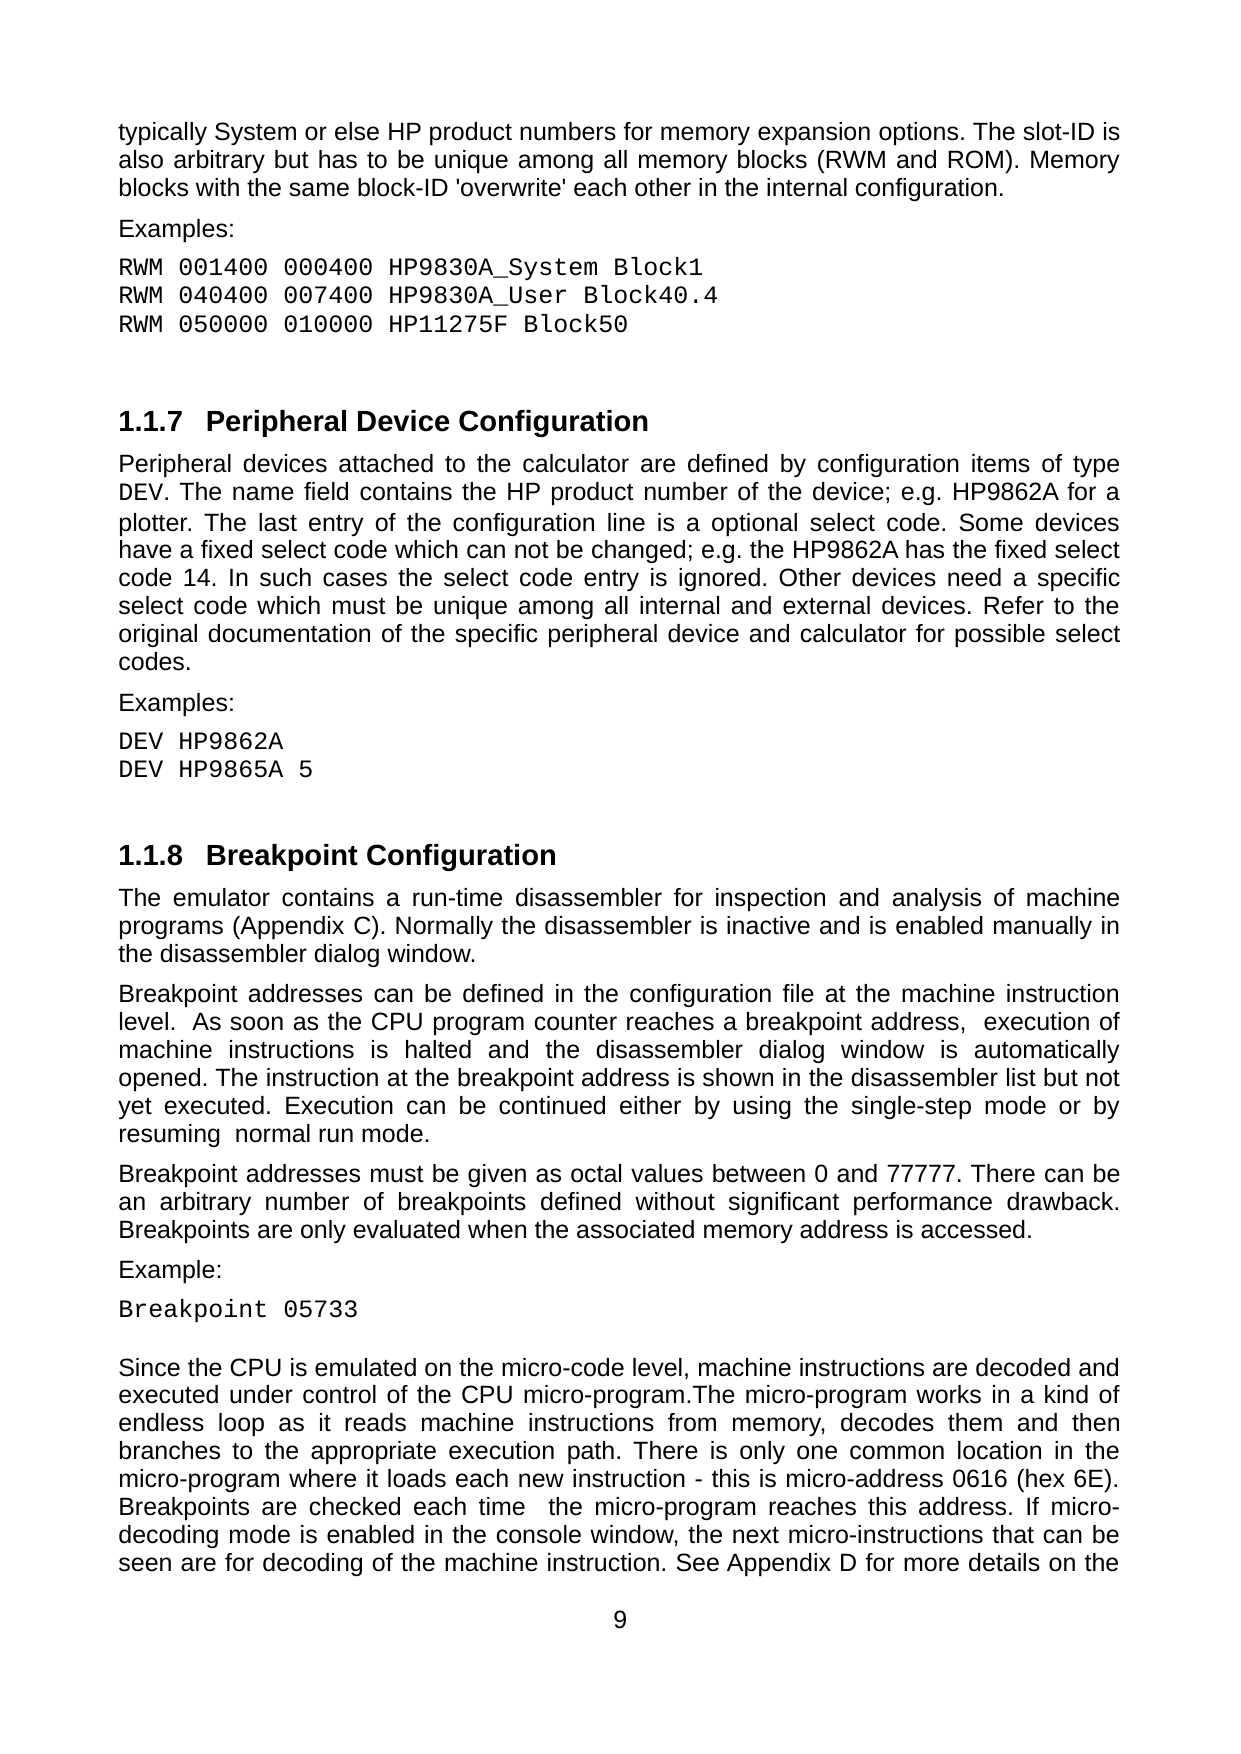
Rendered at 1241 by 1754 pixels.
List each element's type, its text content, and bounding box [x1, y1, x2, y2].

text Examples: [118, 214, 1122, 242]
subtitle Peripheral Device Configuration [118, 405, 1122, 438]
text Peripheral devices attached to the calculator are defined by configuration items of type DEV. The name field contains the HP product number of the device; e.g. HP9862A for a plotter. The last entry of the configuration line is a optional select code. Some devices have a fixed select code which can not be changed; e.g. the HP9862A has the fixed select code 14. In such cases the select code entry is ignored. Other devices need a specific select code which must be unique among all internal and external devices. Refer to the original documentation of the specific peripheral device and calculator for possible select codes. [118, 450, 1122, 676]
text RWM 001400 000400 HP9830A_System Block1 [118, 255, 1122, 283]
subtitle Breakpoint Configuration [118, 839, 1122, 871]
text Example: [118, 1256, 1122, 1284]
text Examples: [118, 688, 1122, 716]
text Breakpoint addresses must be given as octal values between 0 and 77777. There can be an arbitrary number of breakpoints defined without significant performance drawback. Breakpoints are only evaluated when the associated memory address is accessed. [118, 1160, 1122, 1244]
text Breakpoint 05733 [118, 1297, 1122, 1325]
text Breakpoint addresses can be defined in the configuration file at the machine instruction level. As soon as the CPU program counter reaches a breakpoint address, execution of machine instructions is halted and the disassembler dialog window is automatically opened. The instruction at the breakpoint address is shown in the disassembler list but not yet executed. Execution can be continued either by using the single-step mode or by resuming normal run mode. [118, 980, 1122, 1148]
text Since the CPU is emulated on the micro-code level, machine instructions are decoded and executed under control of the CPU micro-program.The micro-program works in a kind of endless loop as it reads machine instructions from memory, decodes them and then branches to the appropriate execution path. There is only one common location in the micro-program where it loads each new instruction - this is micro-address 0616 (hex 6E). Breakpoints are checked each time the micro-program reaches this address. If micro-decoding mode is enabled in the console window, the next micro-instructions that can be seen are for decoding of the machine instruction. See Appendix D for more details on the [118, 1353, 1122, 1577]
text The emulator contains a run-time disassembler for inspection and analysis of machine programs (Appendix C). Normally the disassembler is inactive and is enabled manually in the disassembler dialog window. [118, 884, 1122, 968]
text RWM 050000 010000 HP11275F Block50 [118, 311, 1122, 340]
text DEV HP9865A 5 [118, 757, 1122, 785]
text typically System or else HP product numbers for memory expansion options. The slot-ID is also arbitrary but has to be unique among all memory blocks (RWM and ROM). Memory blocks with the same block-ID 'overwrite' each other in the internal configuration. [118, 118, 1122, 202]
text RWM 040400 007400 HP9830A_User Block40.4 [118, 283, 1122, 311]
text DEV HP9862A [118, 729, 1122, 757]
